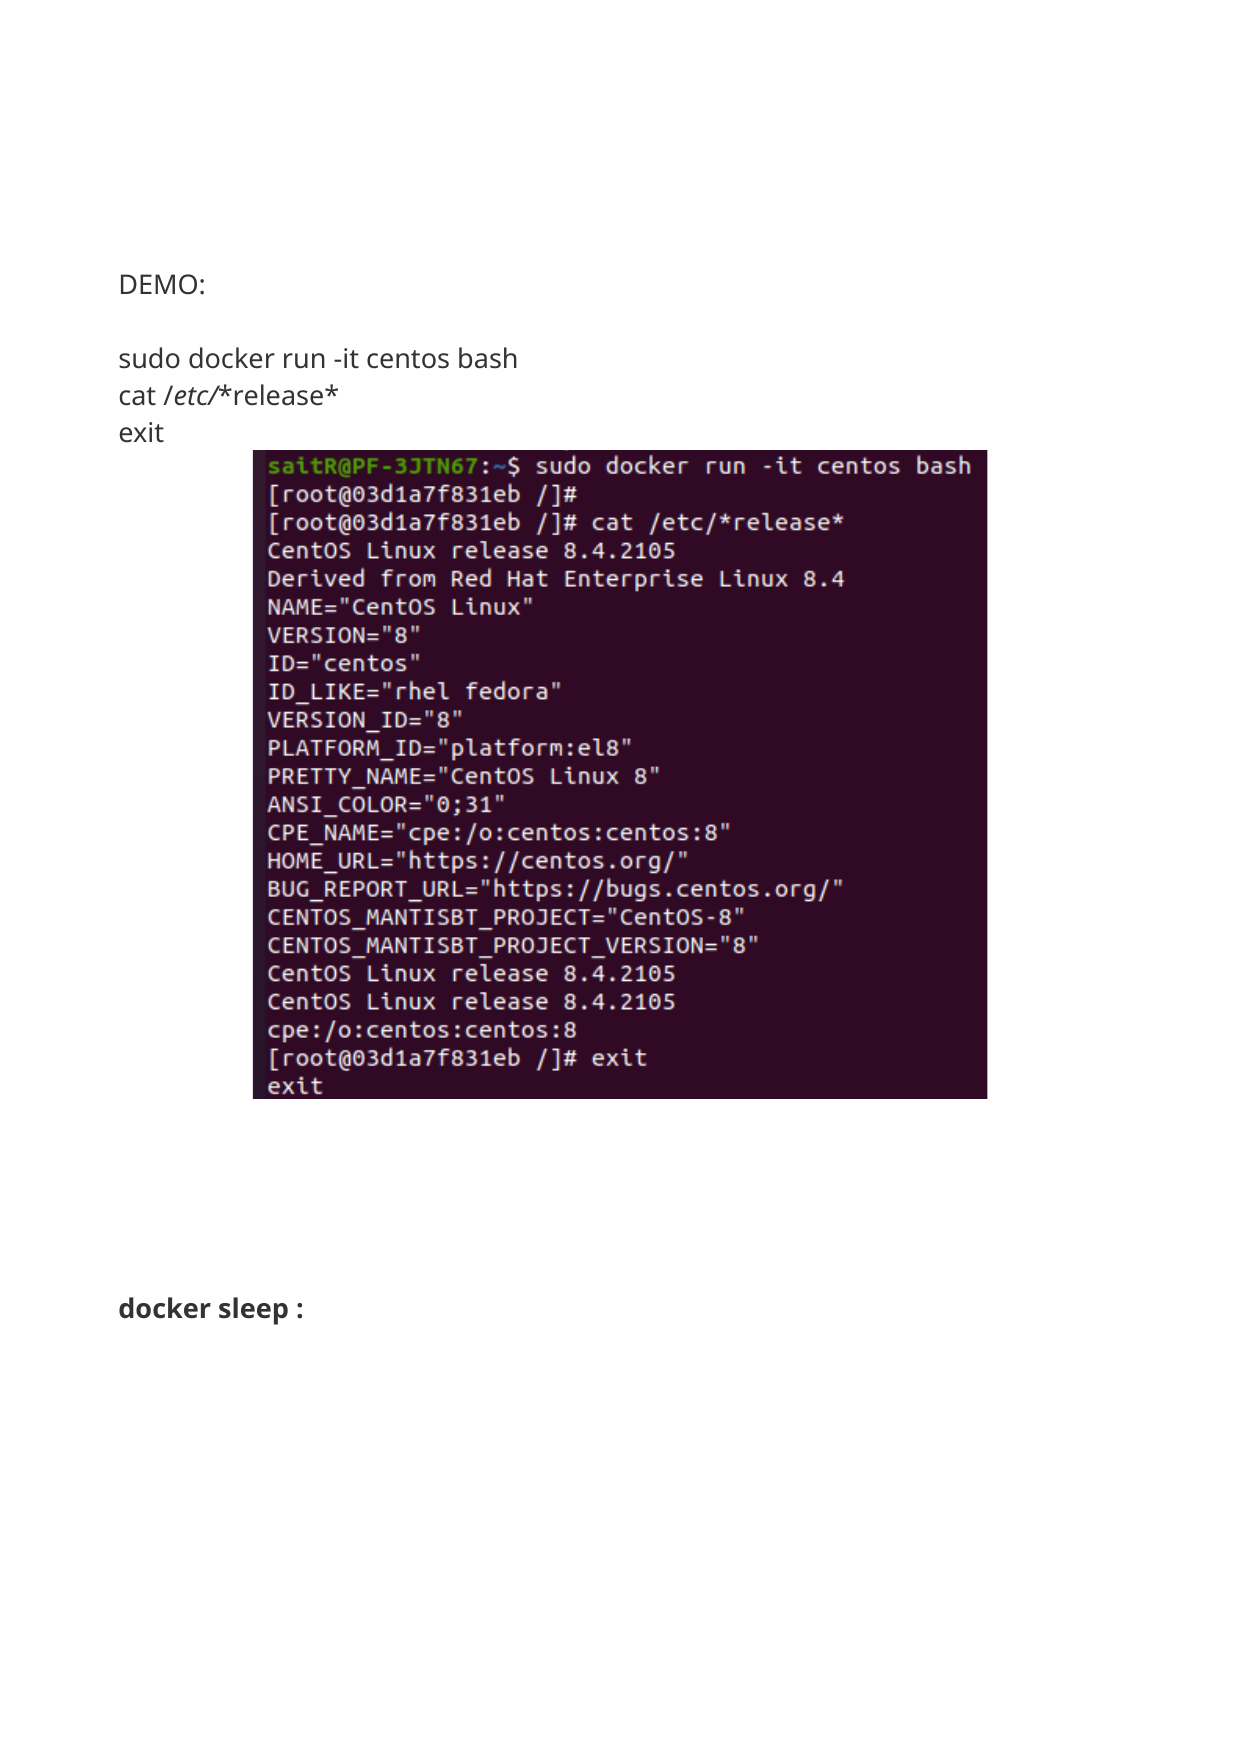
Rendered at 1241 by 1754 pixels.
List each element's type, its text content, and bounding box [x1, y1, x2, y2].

text exit [118, 413, 1122, 450]
text DEMO: [118, 266, 1122, 302]
text cat /etc/*release* [118, 376, 1122, 413]
text sudo docker run -it centos bash [118, 339, 1122, 376]
text docker sleep : [118, 1290, 1122, 1327]
